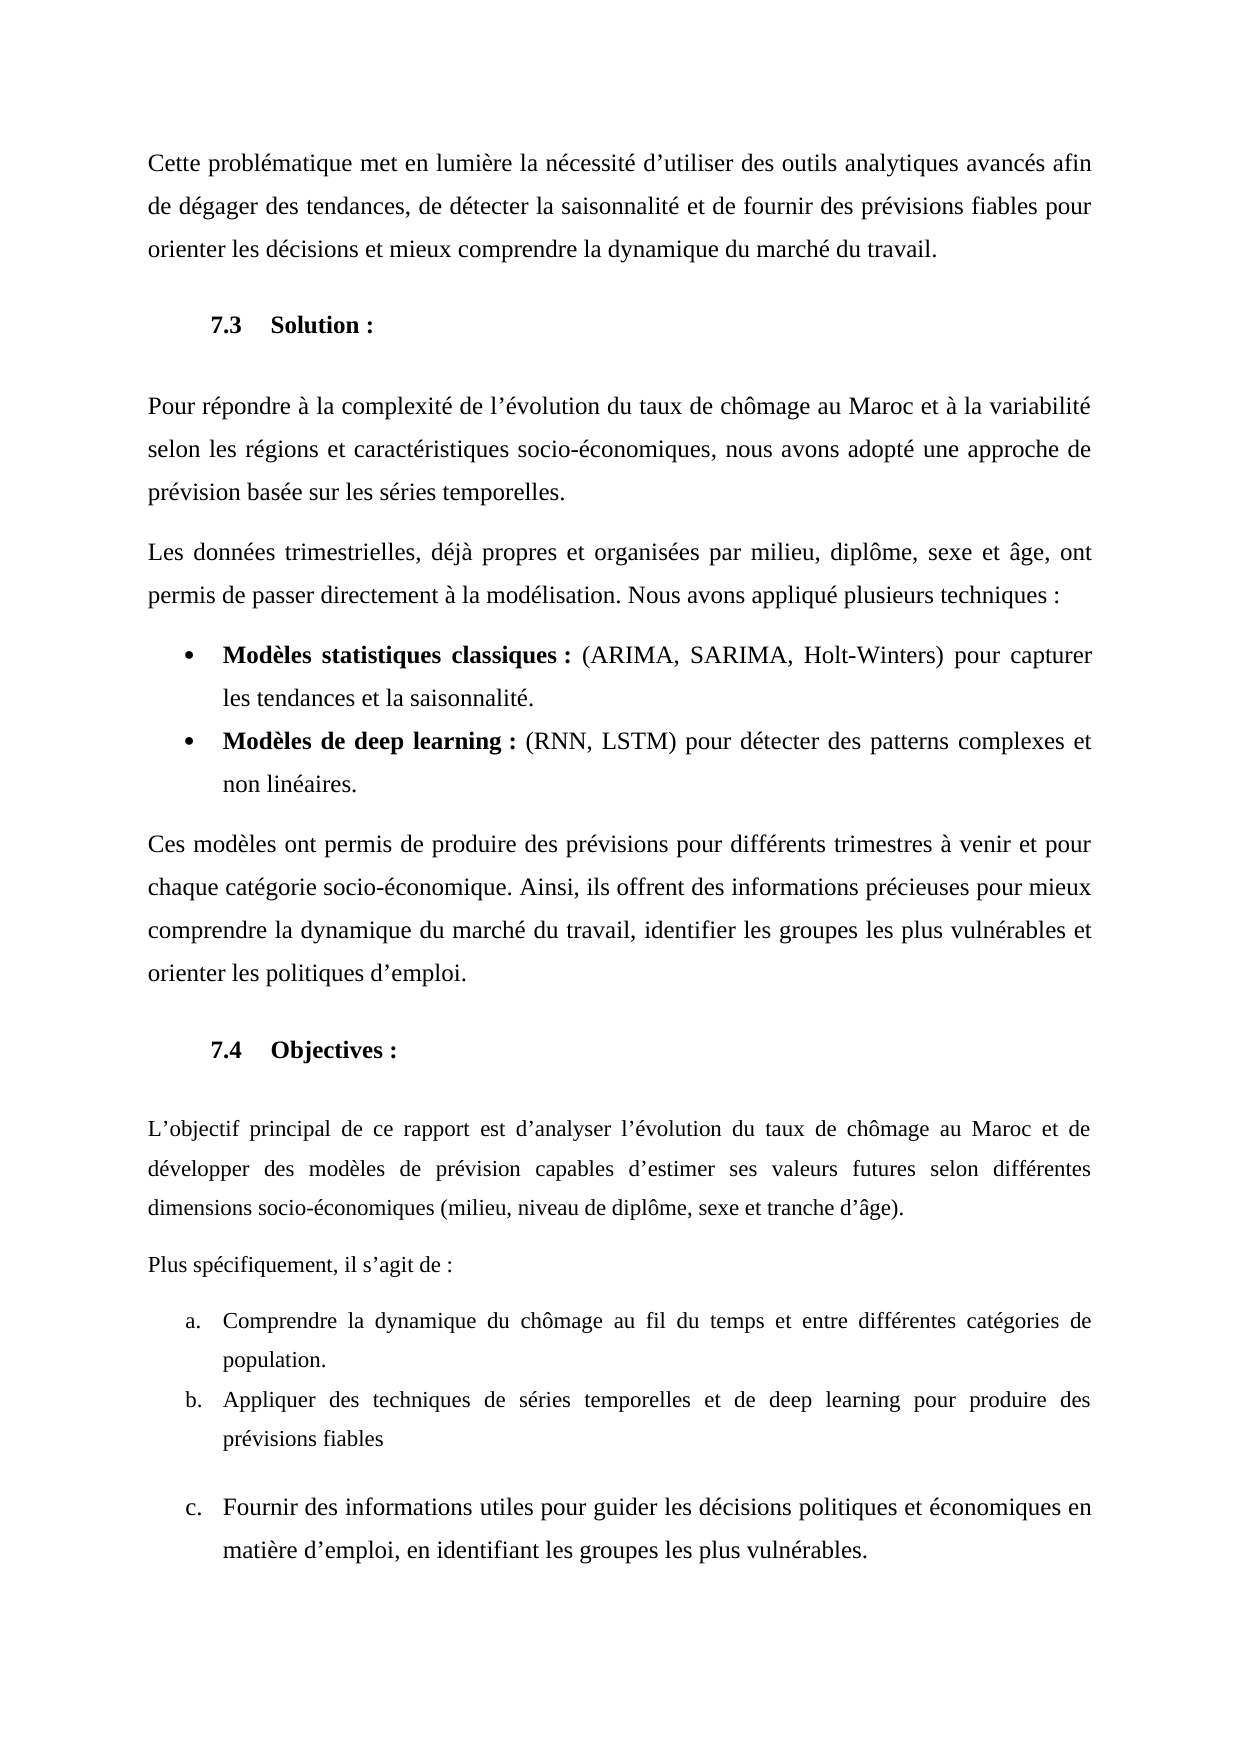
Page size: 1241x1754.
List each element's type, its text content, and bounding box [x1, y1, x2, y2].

text L’objectif principal de ce rapport est d’analyser l’évolution du taux de chômage au Maroc et de développer des modèles de prévision capables d’estimer ses valeurs futures selon différentes dimensions socio-économiques (milieu, niveau de diplôme, sexe et tranche d’âge). [148, 1116, 1093, 1221]
text Ces modèles ont permis de produire des prévisions pour différents trimestres à venir et pour chaque catégorie socio-économique. Ainsi, ils offrent des informations précieuses pour mieux comprendre la dynamique du marché du travail, identifier les groupes les plus vulnérables et orienter les politiques d’emploi. [148, 829, 1093, 987]
list Modèles de deep learning : (RNN, LSTM) pour détecter des patterns complexes et non linéaires. [185, 726, 1093, 798]
list Fournir des informations utiles pour guider les décisions politiques et économiques en matière d’emploi, en identifiant les groupes les plus vulnérables. [185, 1492, 1093, 1564]
list Modèles statistiques classiques : (ARIMA, SARIMA, Holt-Winters) pour capturer les tendances et la saisonnalité. [185, 640, 1093, 712]
list Appliquer des techniques de séries temporelles et de deep learning pour produire des prévisions fiables [185, 1386, 1093, 1452]
text Cette problématique met en lumière la nécessité d’utiliser des outils analytiques avancés afin de dégager des tendances, de détecter la saisonnalité et de fournir des prévisions fiables pour orienter les décisions et mieux comprendre la dynamique du marché du travail. [148, 148, 1093, 263]
text Les données trimestrielles, déjà propres et organisées par milieu, diplôme, sexe et âge, ont permis de passer directement à la modélisation. Nous avons appliqué plusieurs techniques : [148, 537, 1093, 609]
text Pour répondre à la complexité de l’évolution du taux de chômage au Maroc et à la variabilité selon les régions et caractéristiques socio-économiques, nous avons adopté une approche de prévision basée sur les séries temporelles. [148, 391, 1093, 506]
list Comprendre la dynamique du chômage au fil du temps et entre différentes catégories de population. [185, 1307, 1093, 1373]
subtitle Solution : [210, 310, 1093, 339]
subtitle Objectives : [210, 1035, 1093, 1064]
text Plus spécifiquement, il s’agit de : [148, 1251, 1093, 1277]
